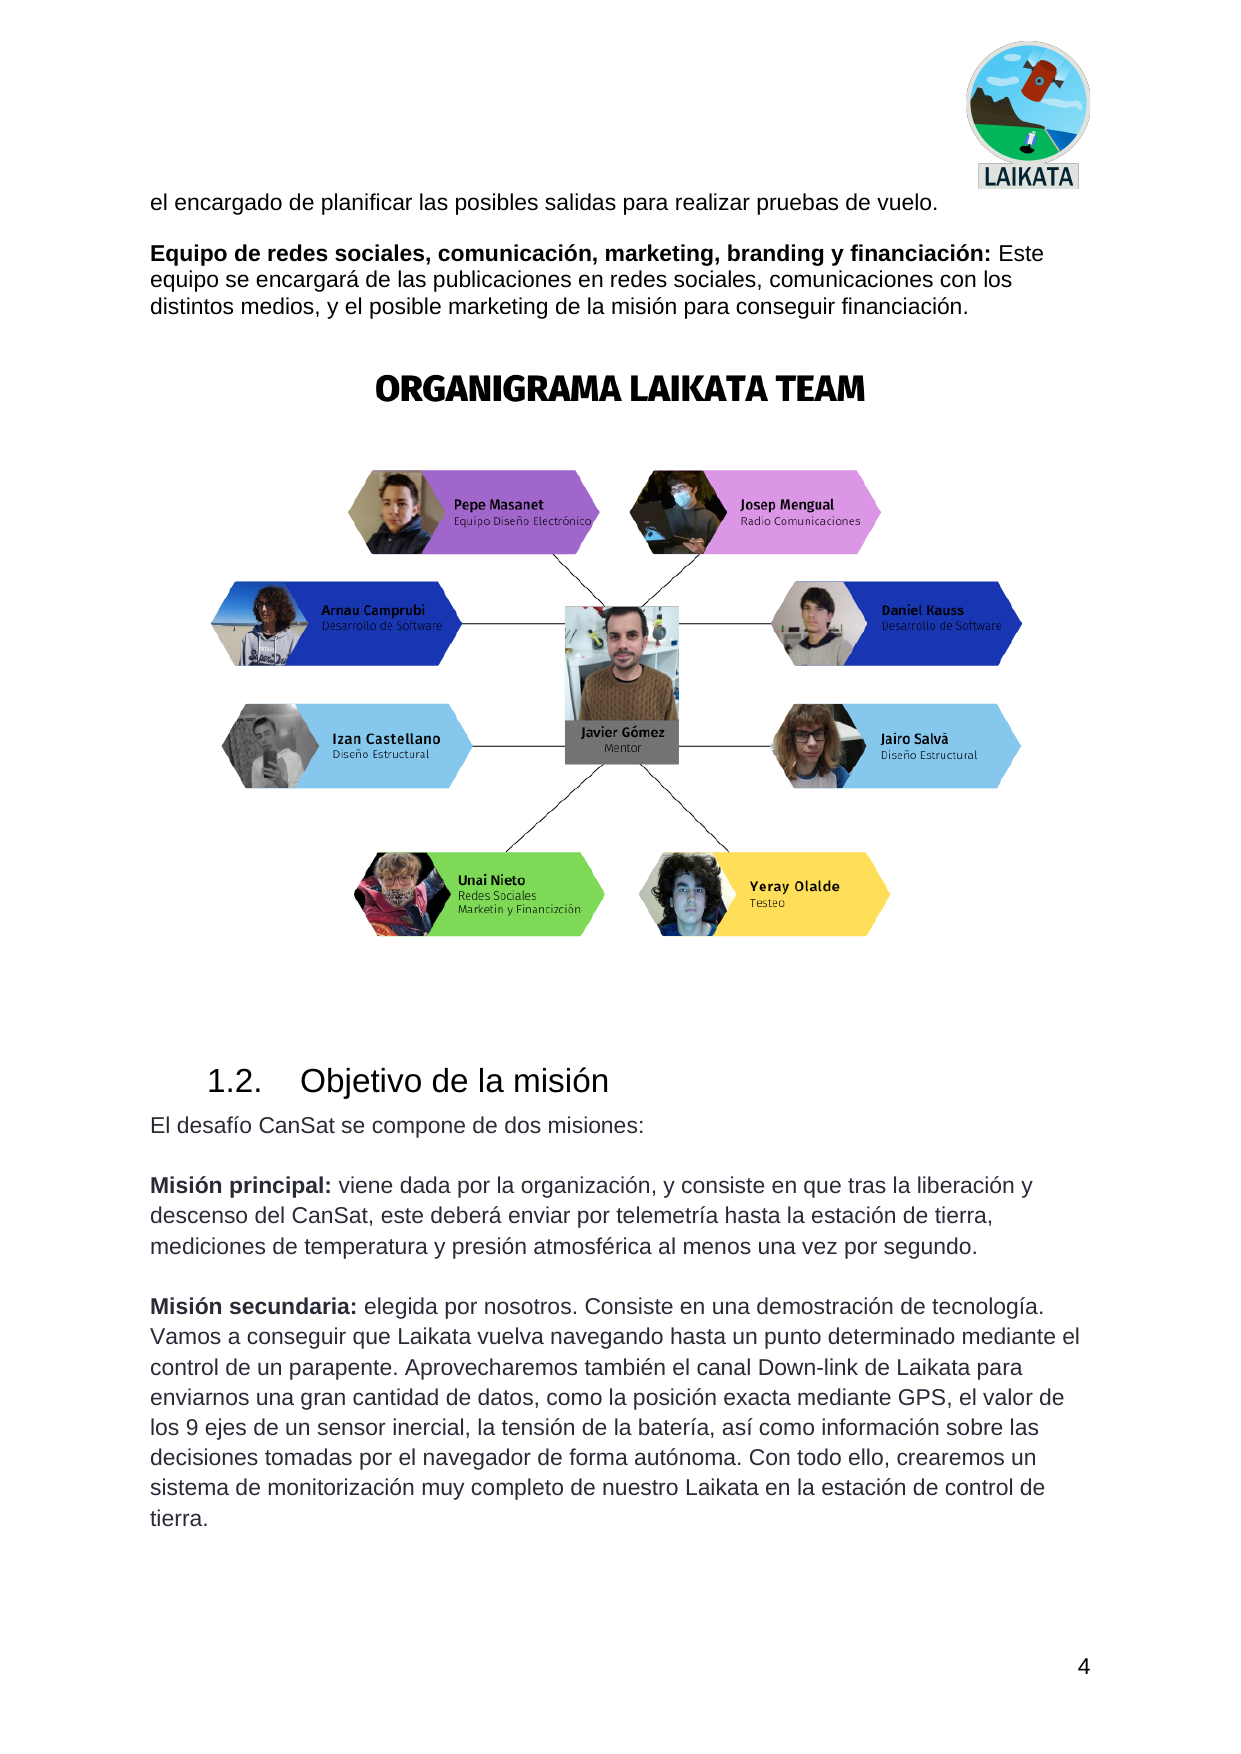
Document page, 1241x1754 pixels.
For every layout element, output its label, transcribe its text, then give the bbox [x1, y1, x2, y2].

picture [966, 41, 1091, 189]
text Misión principal: viene dada por la organización, y consiste en que tras la liberación y descenso del CanSat, este deberá enviar por telemetría hasta la estación de tierra, mediciones de temperatura y presión atmosférica al menos una vez por segundo. [150, 1172, 1090, 1259]
text Equipo de redes sociales, comunicación, marketing, branding y financiación: Este equipo se encargará de las publicaciones en redes sociales, comunicaciones con los distintos medios, y el posible marketing de la misión para conseguir financiación. [150, 240, 1090, 319]
text Misión secundaria: elegida por nosotros. Consiste en una demostración de tecnología. Vamos a conseguir que Laikata vuelva navegando hasta un punto determinado mediante el control de un parapente. Aprovecharemos también el canal Down-link de Laikata para enviarnos una gran cantidad de datos, como la posición exacta mediante GPS, el valor de los 9 ejes de un sensor inercial, la tensión de la batería, así como información sobre las decisiones tomadas por el navegador de forma autónoma. Con todo ello, crearemos un sistema de monitorización muy completo de nuestro Laikata en la estación de control de tierra. [150, 1293, 1090, 1531]
text El desafío CanSat se compone de dos misiones: [150, 1112, 1090, 1138]
picture [150, 319, 1091, 1024]
text el encargado de planificar las posibles salidas para realizar pruebas de vuelo. [150, 189, 1090, 215]
subtitle Objetivo de la misión [262, 1061, 1090, 1099]
